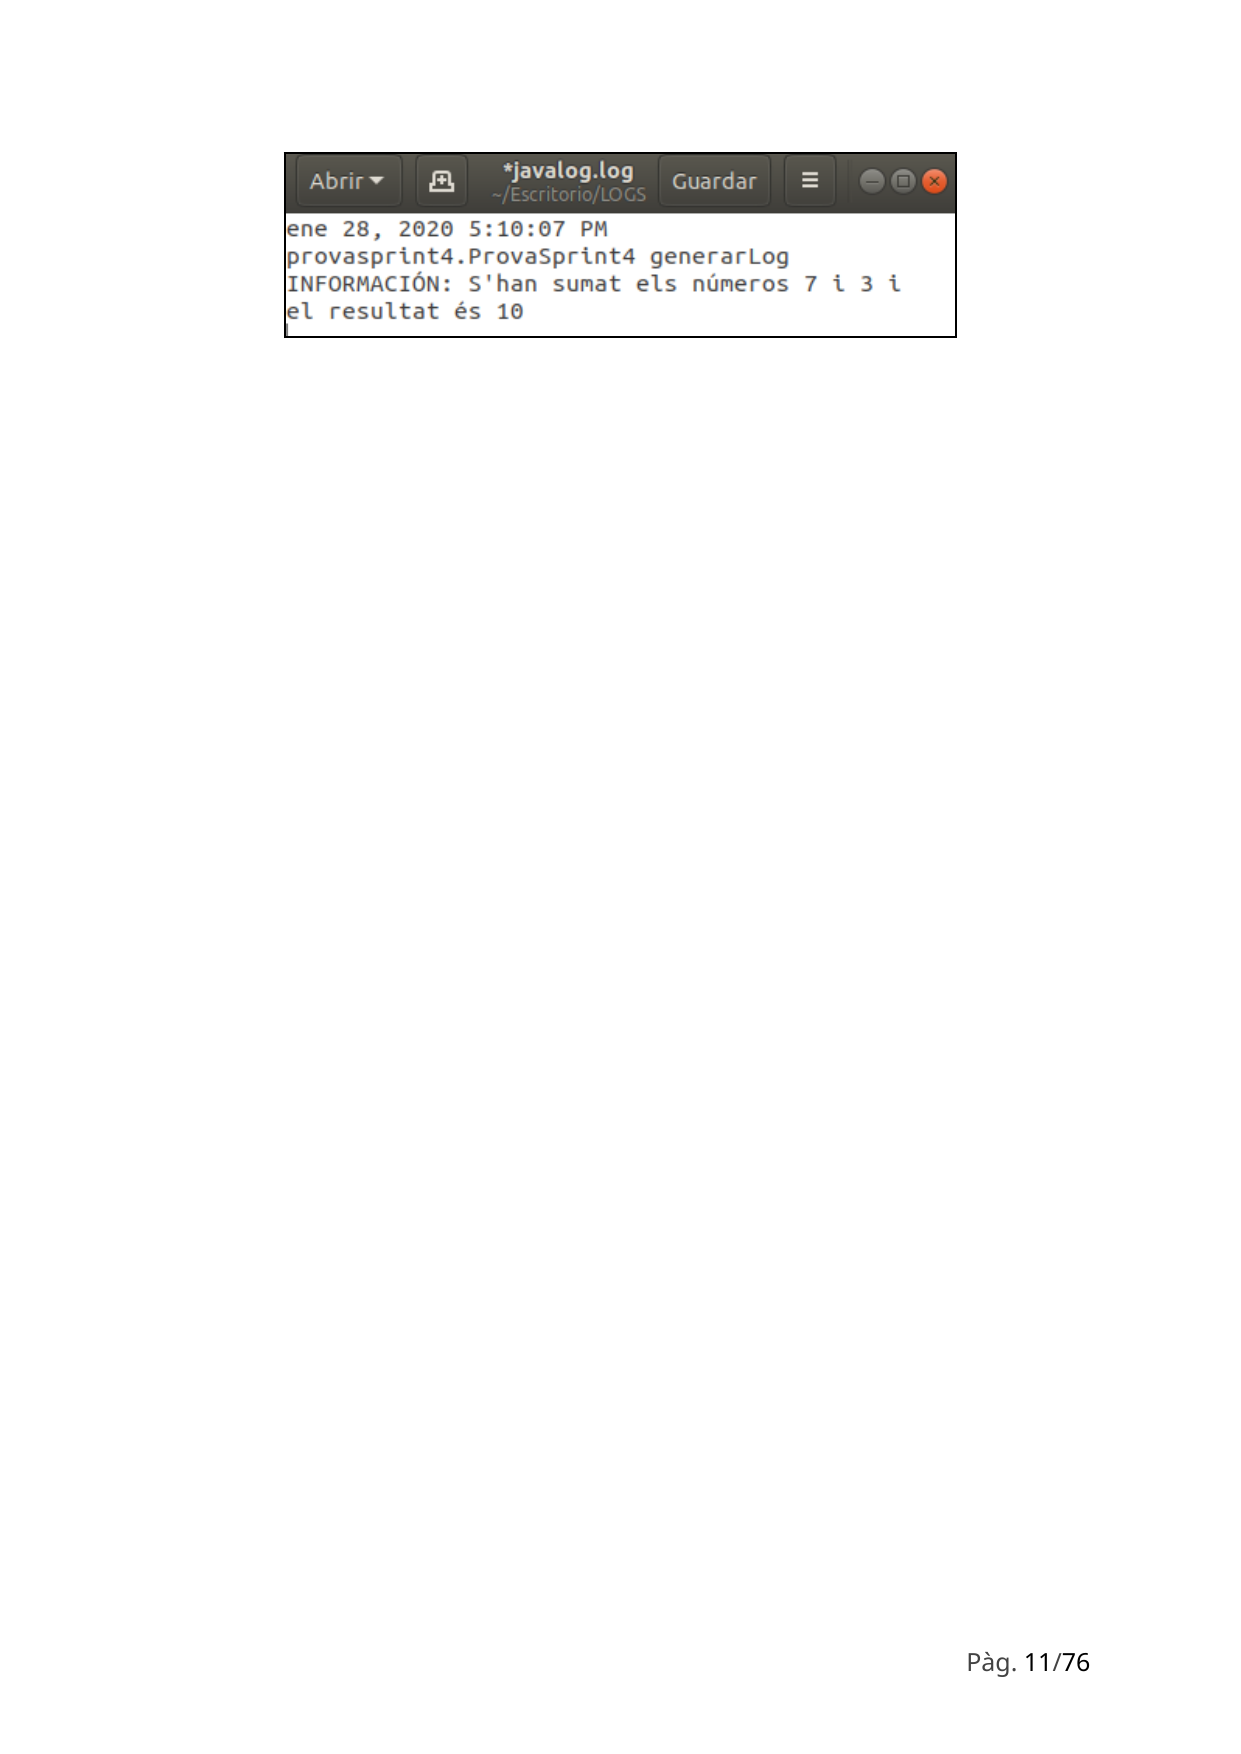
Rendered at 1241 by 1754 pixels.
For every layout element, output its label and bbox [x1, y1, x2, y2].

picture [286, 154, 955, 336]
